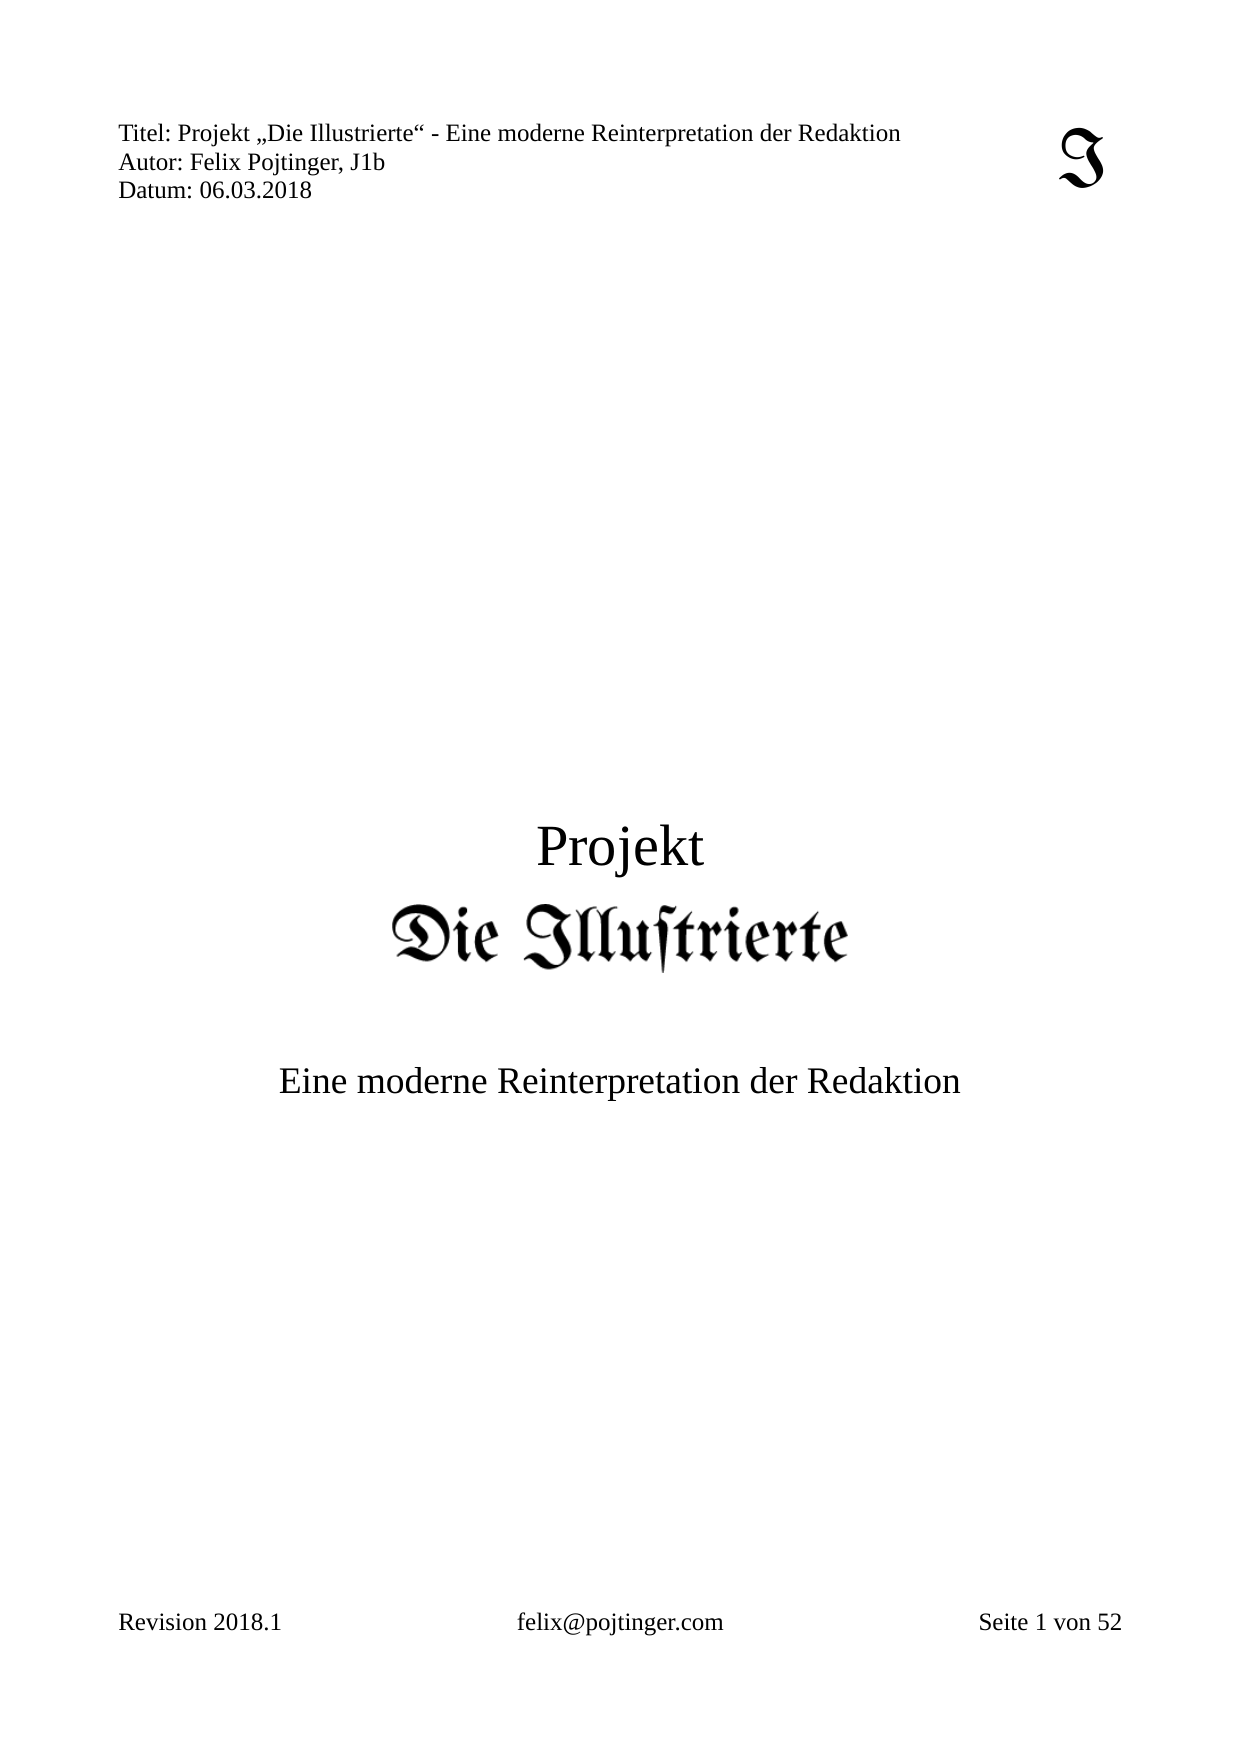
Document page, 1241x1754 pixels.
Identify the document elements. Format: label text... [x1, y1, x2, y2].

picture [1046, 120, 1120, 194]
picture [391, 904, 849, 973]
subtitle Eine moderne Reinterpretation der Redaktion [118, 931, 1122, 1102]
title Projekt [118, 811, 1122, 878]
